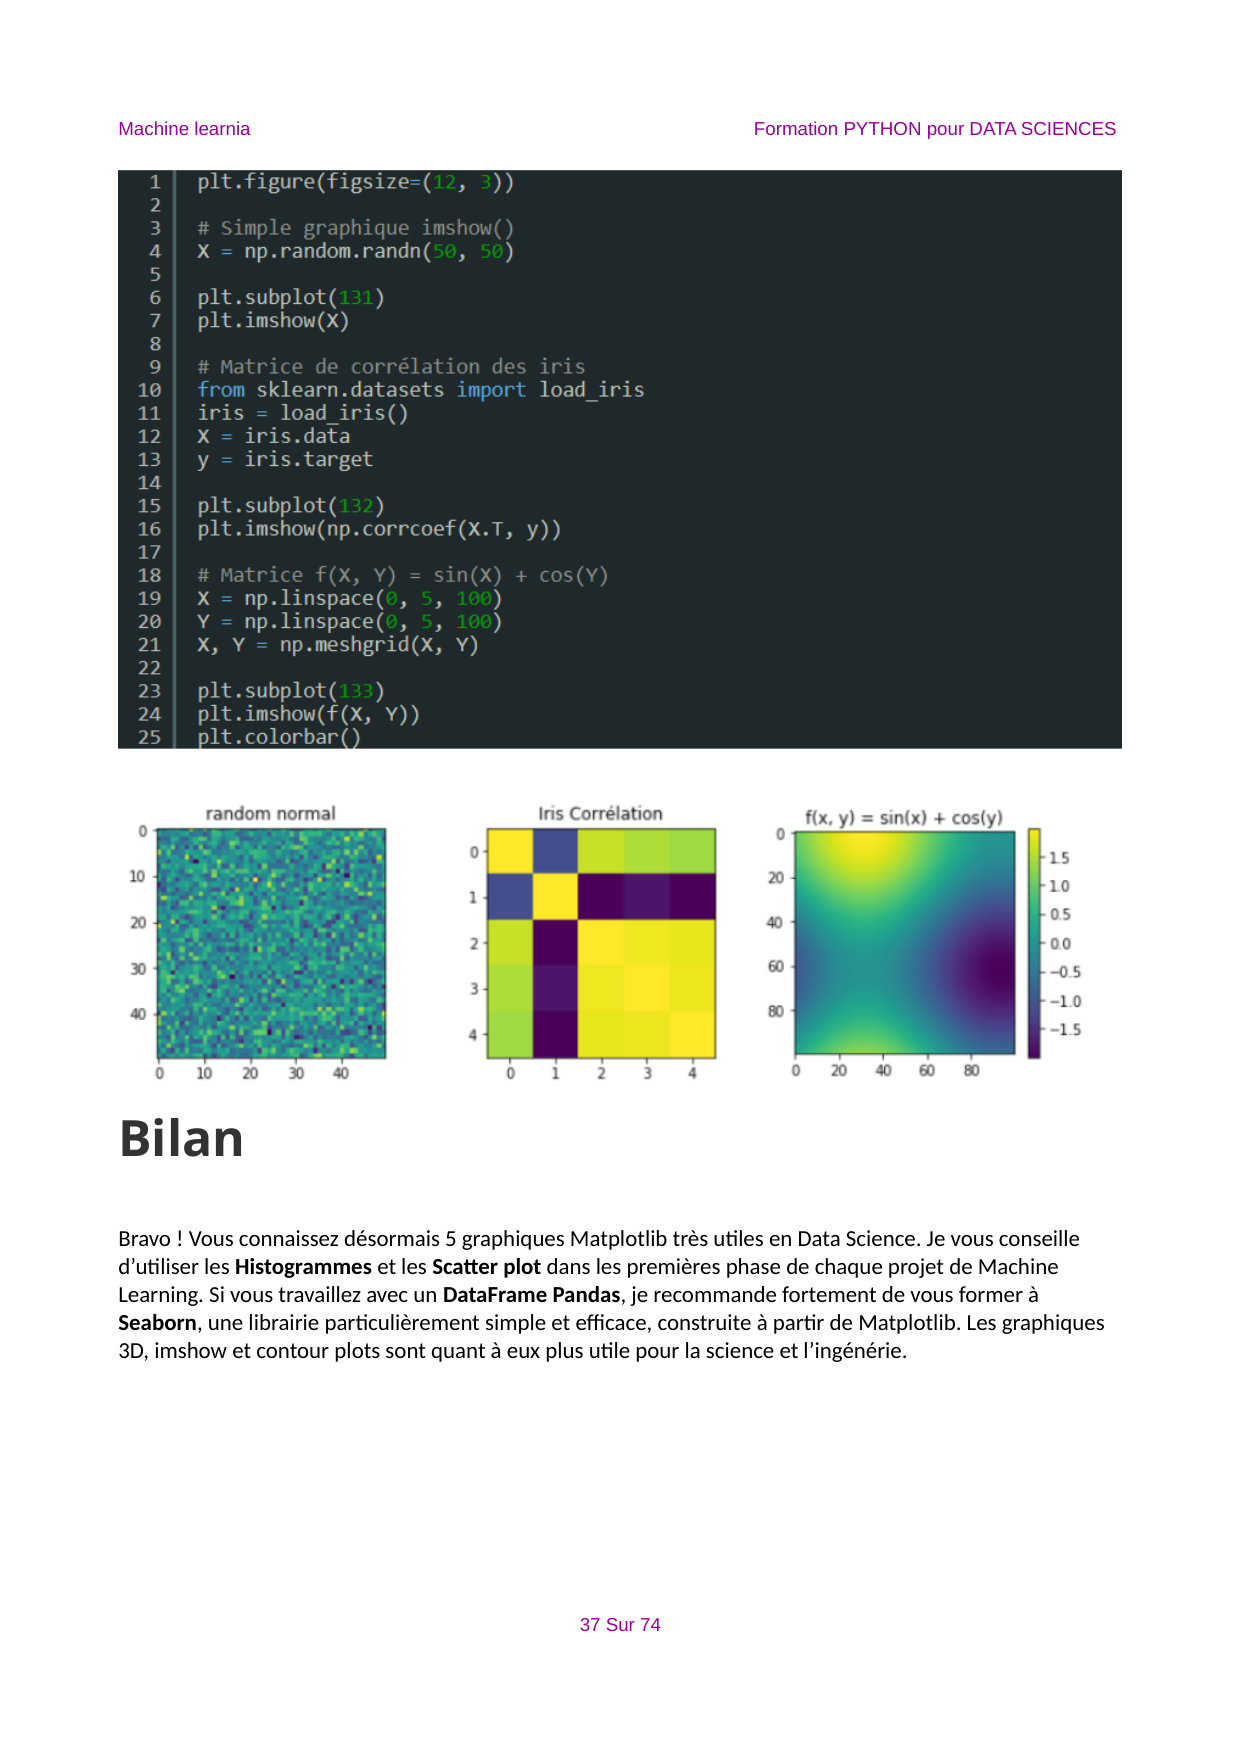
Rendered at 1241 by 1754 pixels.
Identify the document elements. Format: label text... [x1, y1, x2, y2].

text Bravo ! Vous connaissez désormais 5 graphiques Matplotlib très utiles en Data Science. Je vous conseille d’utiliser les Histogrammes et les Scatter plot dans les premières phase de chaque projet de Machine Learning. Si vous travaillez avec un DataFrame Pandas, je recommande fortement de vous former à Seaborn, une librairie particulièrement simple et efficace, construite à partir de Matplotlib. Les graphiques 3D, imshow et contour plots sont quant à eux plus utile pour la science et l’ingénérie. [118, 1224, 1122, 1364]
picture [118, 790, 1122, 1104]
picture [118, 169, 1122, 750]
subtitle Bilan [118, 1104, 1122, 1171]
